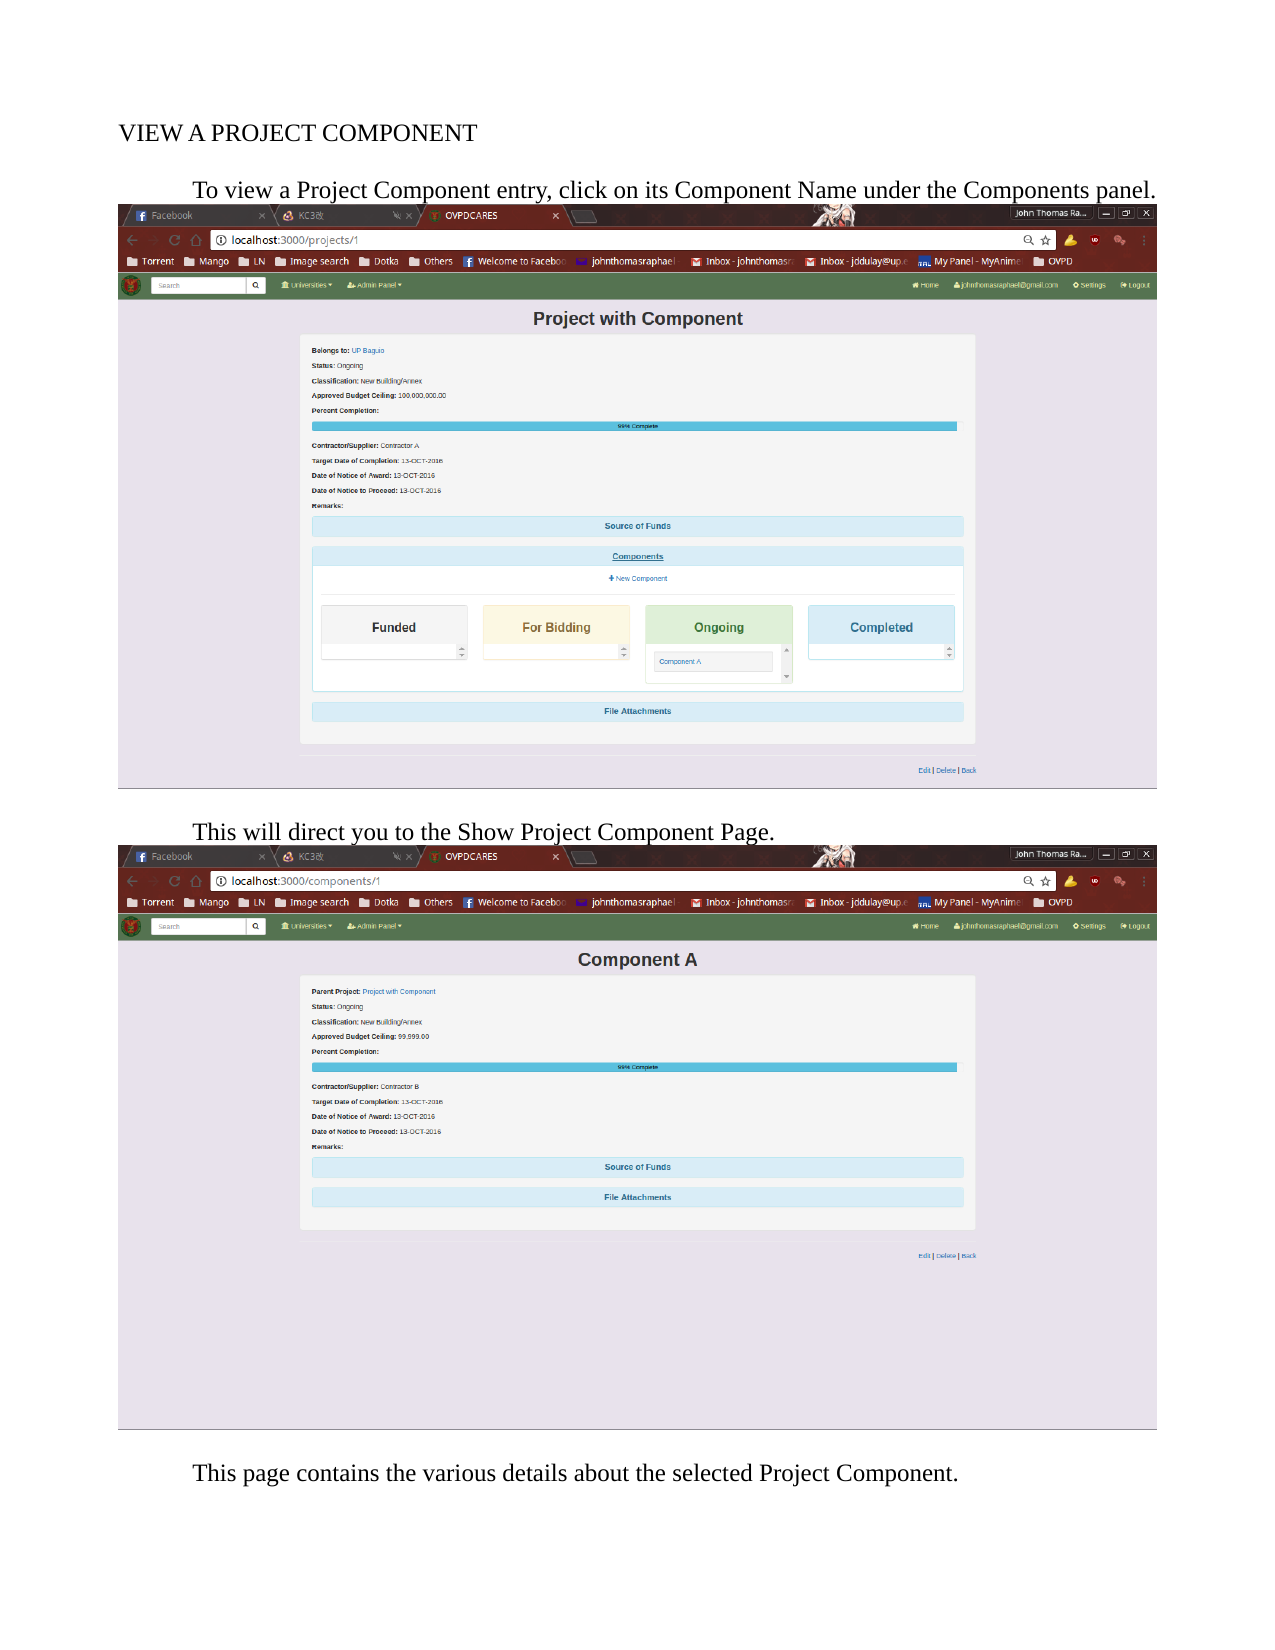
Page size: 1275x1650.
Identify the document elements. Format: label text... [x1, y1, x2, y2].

picture [118, 204, 1157, 789]
text This will direct you to the Show Project Component Page. [118, 817, 1157, 845]
text VIEW A PROJECT COMPONENT [118, 118, 1157, 147]
picture [118, 845, 1157, 1430]
text To view a Project Component entry, click on its Component Name under the Components panel. [118, 176, 1157, 204]
text This page contains the various details about the selected Project Component. [118, 1458, 1157, 1487]
